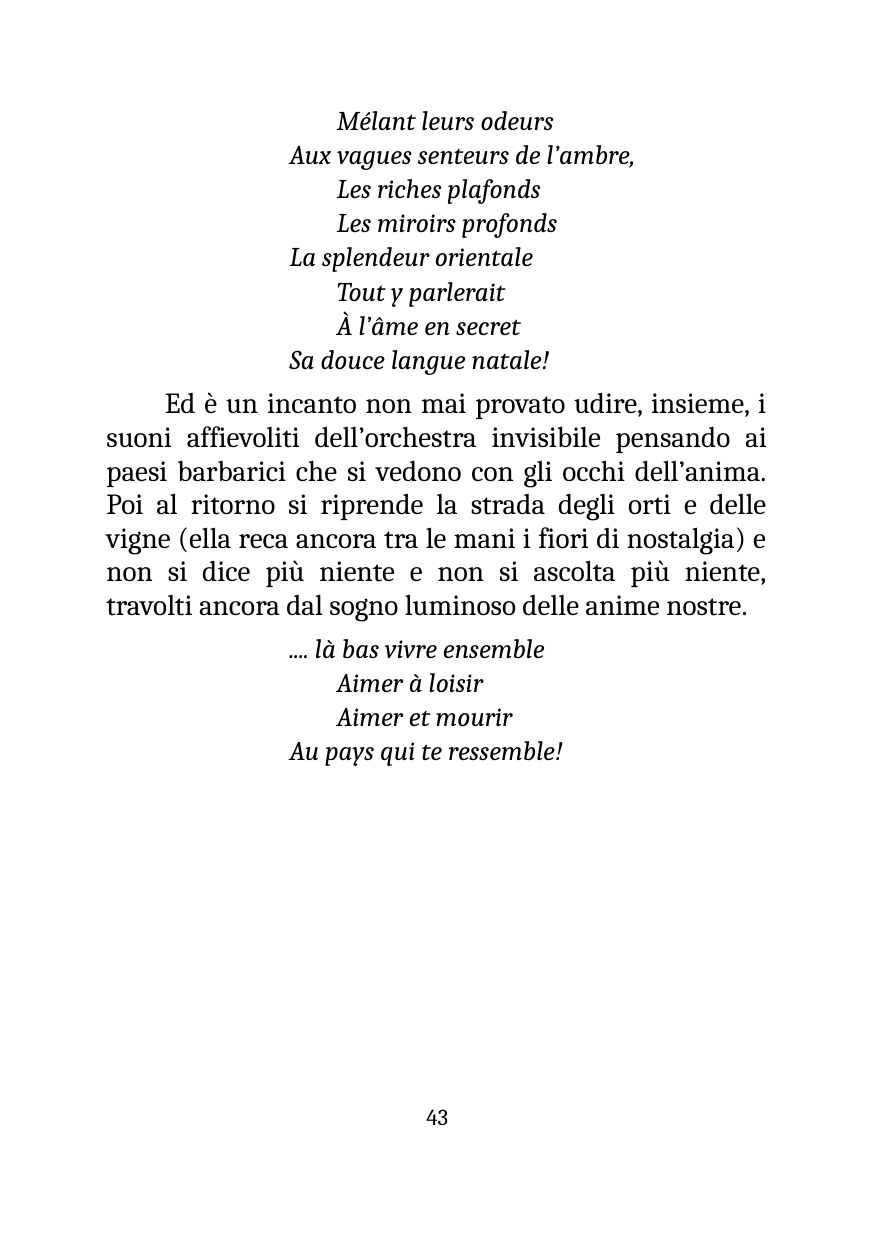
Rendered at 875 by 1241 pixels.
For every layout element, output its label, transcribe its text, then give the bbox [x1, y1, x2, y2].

text Les miroirs profonds [337, 208, 768, 239]
text Sa douce langue natale! [289, 345, 768, 376]
text Les riches plafonds [337, 174, 768, 206]
text Aimer et mourir [337, 702, 768, 733]
text À l’âme en secret [337, 311, 768, 342]
text Aimer à loisir [337, 668, 768, 699]
text Mélant leurs odeurs [337, 106, 768, 137]
text .... là bas vivre ensemble [289, 634, 768, 665]
text Aux vagues senteurs de l’ambre, [289, 140, 768, 171]
text Tout y parlerait [337, 277, 768, 308]
text Ed è un incanto non mai provato udire, insieme, i suoni affievoliti dell’orchestra invisibile pensando ai paesi barbarici che si vedono con gli occhi dell’anima. Poi al ritorno si riprende la strada degli orti e delle vigne (ella reca ancora tra le mani i fiori di nostalgia) e non si dice più niente e non si ascolta più niente, travolti ancora dal sogno luminoso delle anime nostre. [106, 388, 768, 622]
text La splendeur orientale [289, 242, 768, 274]
text Au pays qui te ressemble! [289, 736, 768, 767]
